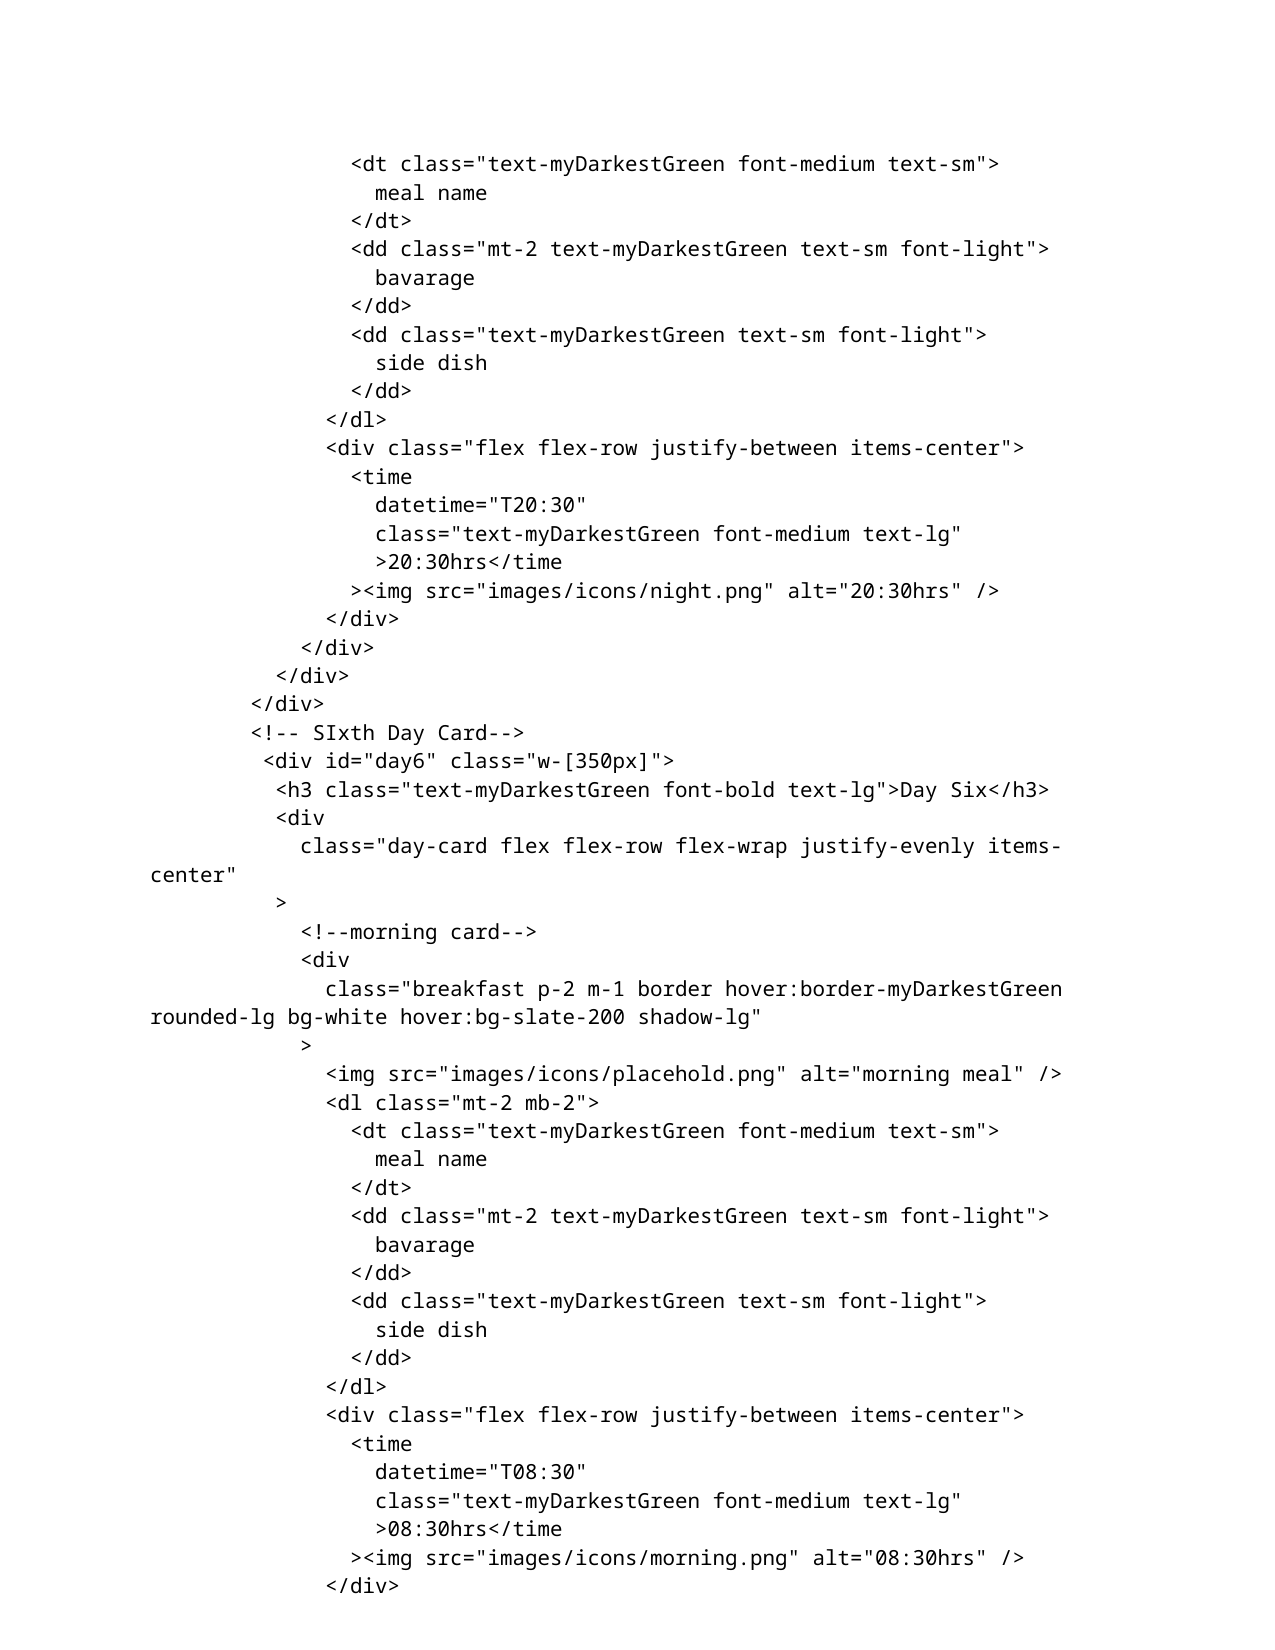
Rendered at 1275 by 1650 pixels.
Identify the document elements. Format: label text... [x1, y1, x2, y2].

text >20:30hrs</time [150, 547, 1125, 576]
text <dd class="text-myDarkestGreen text-sm font-light"> [150, 320, 1125, 348]
text </dl> [150, 1372, 1125, 1400]
text class="day-card flex flex-row flex-wrap justify-evenly items-center" [150, 832, 1125, 888]
text <img src="images/icons/placehold.png" alt="morning meal" /> [150, 1059, 1125, 1088]
text </dt> [150, 1173, 1125, 1201]
text </dt> [150, 206, 1125, 234]
text class="breakfast p-2 m-1 border hover:border-myDarkestGreen rounded-lg bg-white hover:bg-slate-200 shadow-lg" [150, 974, 1125, 1031]
text > [150, 888, 1125, 917]
text <div class="flex flex-row justify-between items-center"> [150, 1400, 1125, 1429]
text class="text-myDarkestGreen font-medium text-lg" [150, 1486, 1125, 1514]
text <!-- SIxth Day Card--> [150, 718, 1125, 746]
text <dt class="text-myDarkestGreen font-medium text-sm"> [150, 149, 1125, 178]
text </dd> [150, 1258, 1125, 1287]
text <!--morning card--> [150, 917, 1125, 945]
text <div [150, 945, 1125, 974]
text ><img src="images/icons/night.png" alt="20:30hrs" /> [150, 576, 1125, 604]
text <div id="day6" class="w-[350px]"> [150, 746, 1125, 775]
text </div> [150, 633, 1125, 661]
text <div class="flex flex-row justify-between items-center"> [150, 433, 1125, 462]
text </div> [150, 661, 1125, 689]
text <div [150, 803, 1125, 832]
text bavarage [150, 263, 1125, 291]
text </div> [150, 1571, 1125, 1599]
text <dd class="mt-2 text-myDarkestGreen text-sm font-light"> [150, 1201, 1125, 1230]
text datetime="T08:30" [150, 1457, 1125, 1486]
text side dish [150, 1315, 1125, 1343]
text <dt class="text-myDarkestGreen font-medium text-sm"> [150, 1116, 1125, 1144]
text </div> [150, 689, 1125, 718]
text <time [150, 1429, 1125, 1457]
text >08:30hrs</time [150, 1514, 1125, 1543]
text </dd> [150, 291, 1125, 320]
text </dd> [150, 377, 1125, 405]
text </div> [150, 604, 1125, 633]
text class="text-myDarkestGreen font-medium text-lg" [150, 519, 1125, 547]
text side dish [150, 348, 1125, 377]
text <dd class="text-myDarkestGreen text-sm font-light"> [150, 1287, 1125, 1315]
text </dl> [150, 405, 1125, 433]
text <h3 class="text-myDarkestGreen font-bold text-lg">Day Six</h3> [150, 775, 1125, 803]
text datetime="T20:30" [150, 490, 1125, 519]
text meal name [150, 178, 1125, 206]
text bavarage [150, 1230, 1125, 1258]
text meal name [150, 1144, 1125, 1173]
text <time [150, 462, 1125, 490]
text > [150, 1031, 1125, 1059]
text </dd> [150, 1343, 1125, 1372]
text ><img src="images/icons/morning.png" alt="08:30hrs" /> [150, 1543, 1125, 1571]
text <dd class="mt-2 text-myDarkestGreen text-sm font-light"> [150, 234, 1125, 263]
text <dl class="mt-2 mb-2"> [150, 1088, 1125, 1116]
